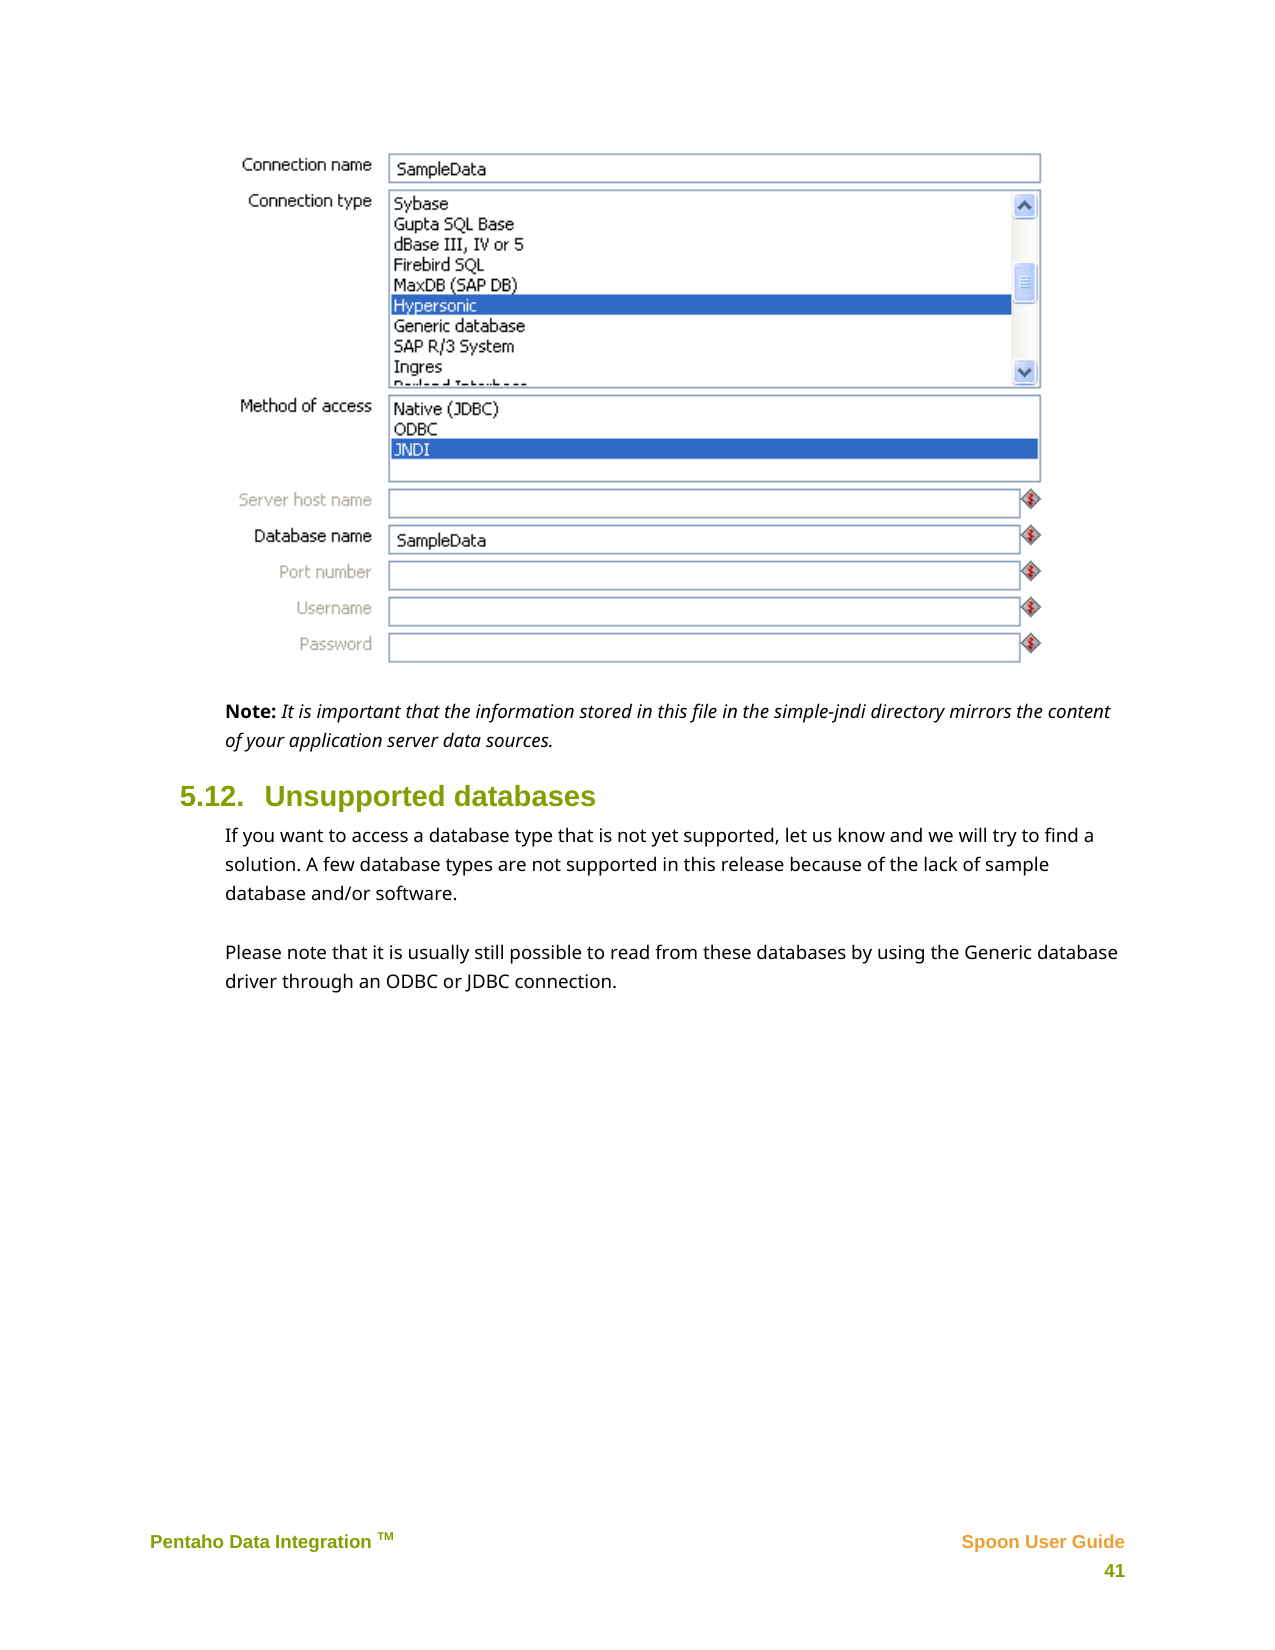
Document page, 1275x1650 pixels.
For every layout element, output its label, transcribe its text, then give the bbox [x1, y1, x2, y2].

text If you want to access a database type that is not yet supported, let us know and we will try to find a solution. A few database types are not supported in this release because of the lack of sample database and/or software. [225, 819, 1125, 907]
picture [229, 150, 1046, 666]
text Please note that it is usually still possible to read from these databases by using the Generic database driver through an ODBC or JDBC connection. [225, 936, 1125, 994]
text Note: It is important that the information stored in this file in the simple-jndi directory mirrors the content of your application server data sources. [225, 695, 1125, 753]
subtitle Unsupported databases [179, 778, 1125, 813]
